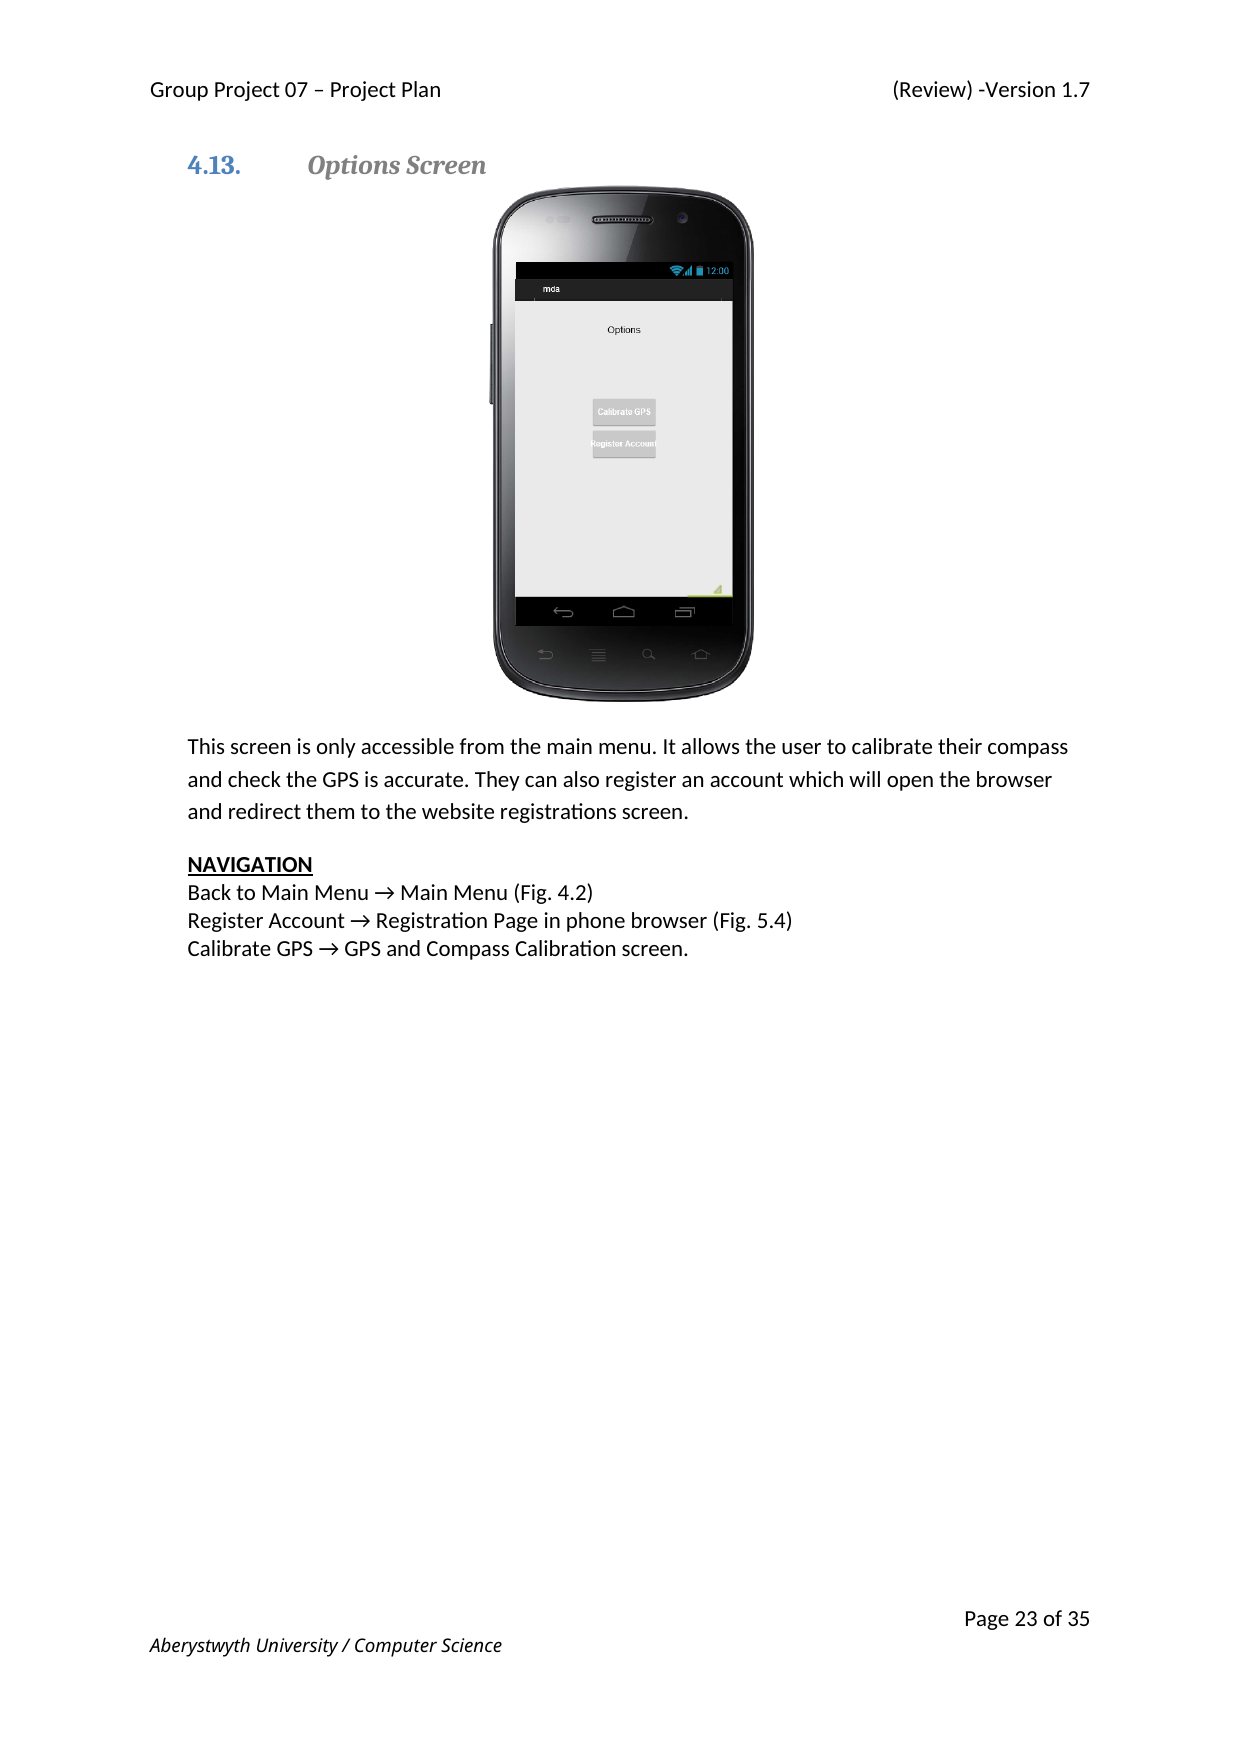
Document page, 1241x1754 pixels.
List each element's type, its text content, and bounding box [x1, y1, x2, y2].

text Register Account → Registration Page in phone browser (Fig. 5.4) [187, 906, 1090, 934]
text Calibrate GPS → GPS and Compass Calibration screen. [187, 934, 1090, 962]
subtitle Options Screen [187, 150, 1090, 181]
text This screen is only accessible from the main menu. It allows the user to calibrate their compass and check the GPS is accurate. They can also register an account which will open the browser and redirect them to the website registrations screen. [187, 732, 1090, 825]
text NAVIGATION [187, 850, 1090, 878]
text Back to Main Menu → Main Menu (Fig. 4.2) [187, 878, 1090, 906]
